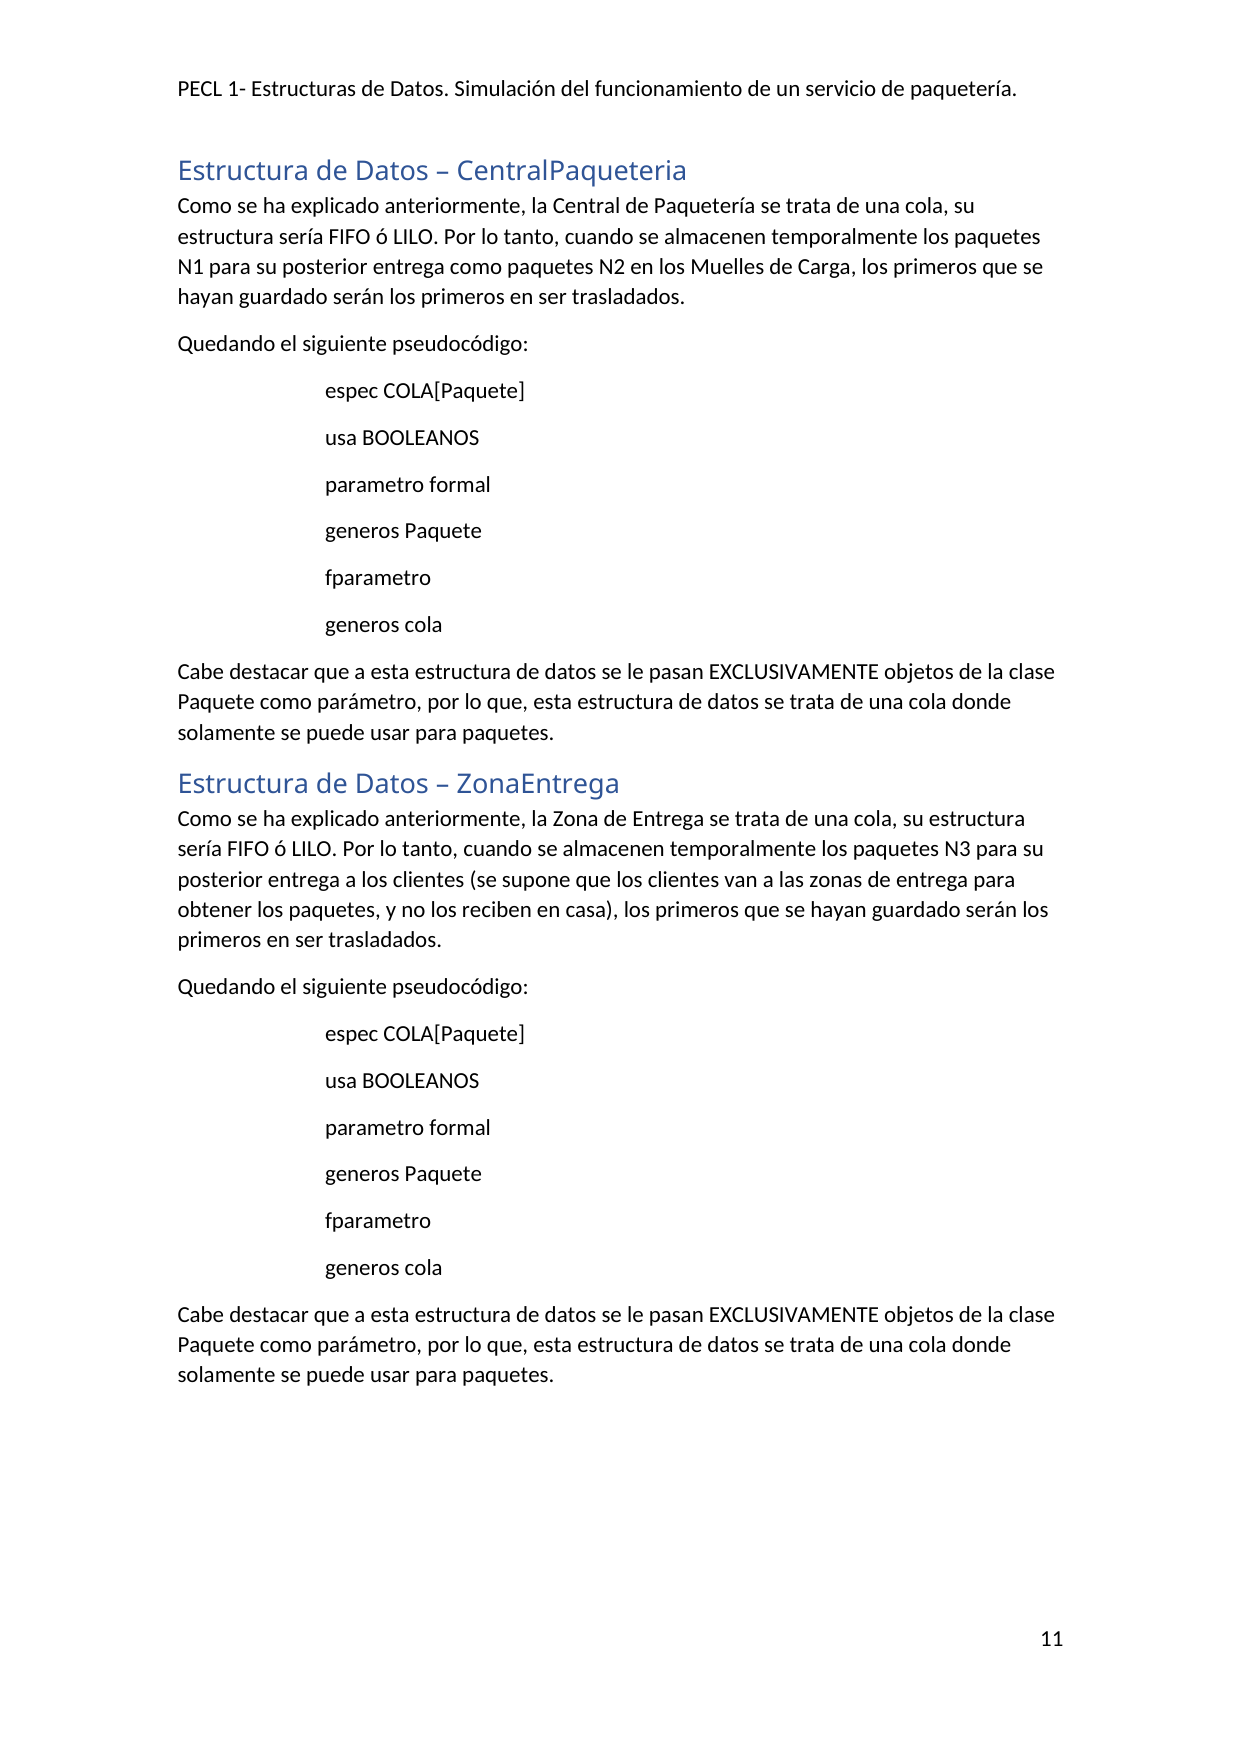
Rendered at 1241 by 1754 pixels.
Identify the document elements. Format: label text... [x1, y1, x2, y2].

text Quedando el siguiente pseudocódigo: [177, 329, 1063, 357]
text Cabe destacar que a esta estructura de datos se le pasan EXCLUSIVAMENTE objetos de la clase Paquete como parámetro, por lo que, esta estructura de datos se trata de una cola donde solamente se puede usar para paquetes. [177, 657, 1063, 746]
text usa BOOLEANOS [325, 1066, 1063, 1094]
subtitle Estructura de Datos – ZonaEntrega [177, 764, 1063, 801]
text espec COLA[Paquete] [325, 376, 1063, 404]
text generos cola [325, 1253, 1063, 1281]
text parametro formal [325, 1113, 1063, 1141]
text generos Paquete [325, 1159, 1063, 1187]
text usa BOOLEANOS [325, 423, 1063, 451]
text fparametro [325, 563, 1063, 591]
text parametro formal [325, 470, 1063, 498]
text Cabe destacar que a esta estructura de datos se le pasan EXCLUSIVAMENTE objetos de la clase Paquete como parámetro, por lo que, esta estructura de datos se trata de una cola donde solamente se puede usar para paquetes. [177, 1300, 1063, 1388]
text generos cola [325, 610, 1063, 638]
text generos Paquete [325, 517, 1063, 544]
text espec COLA[Paquete] [325, 1019, 1063, 1047]
text Quedando el siguiente pseudocódigo: [177, 972, 1063, 1000]
text fparametro [325, 1206, 1063, 1234]
subtitle Estructura de Datos – CentralPaqueteria [177, 152, 1063, 189]
text Como se ha explicado anteriormente, la Zona de Entrega se trata de una cola, su estructura sería FIFO ó LILO. Por lo tanto, cuando se almacenen temporalmente los paquetes N3 para su posterior entrega a los clientes (se supone que los clientes van a las zonas de entrega para obtener los paquetes, y no los reciben en casa), los primeros que se hayan guardado serán los primeros en ser trasladados. [177, 804, 1063, 953]
text Como se ha explicado anteriormente, la Central de Paquetería se trata de una cola, su estructura sería FIFO ó LILO. Por lo tanto, cuando se almacenen temporalmente los paquetes N1 para su posterior entrega como paquetes N2 en los Muelles de Carga, los primeros que se hayan guardado serán los primeros en ser trasladados. [177, 192, 1063, 310]
